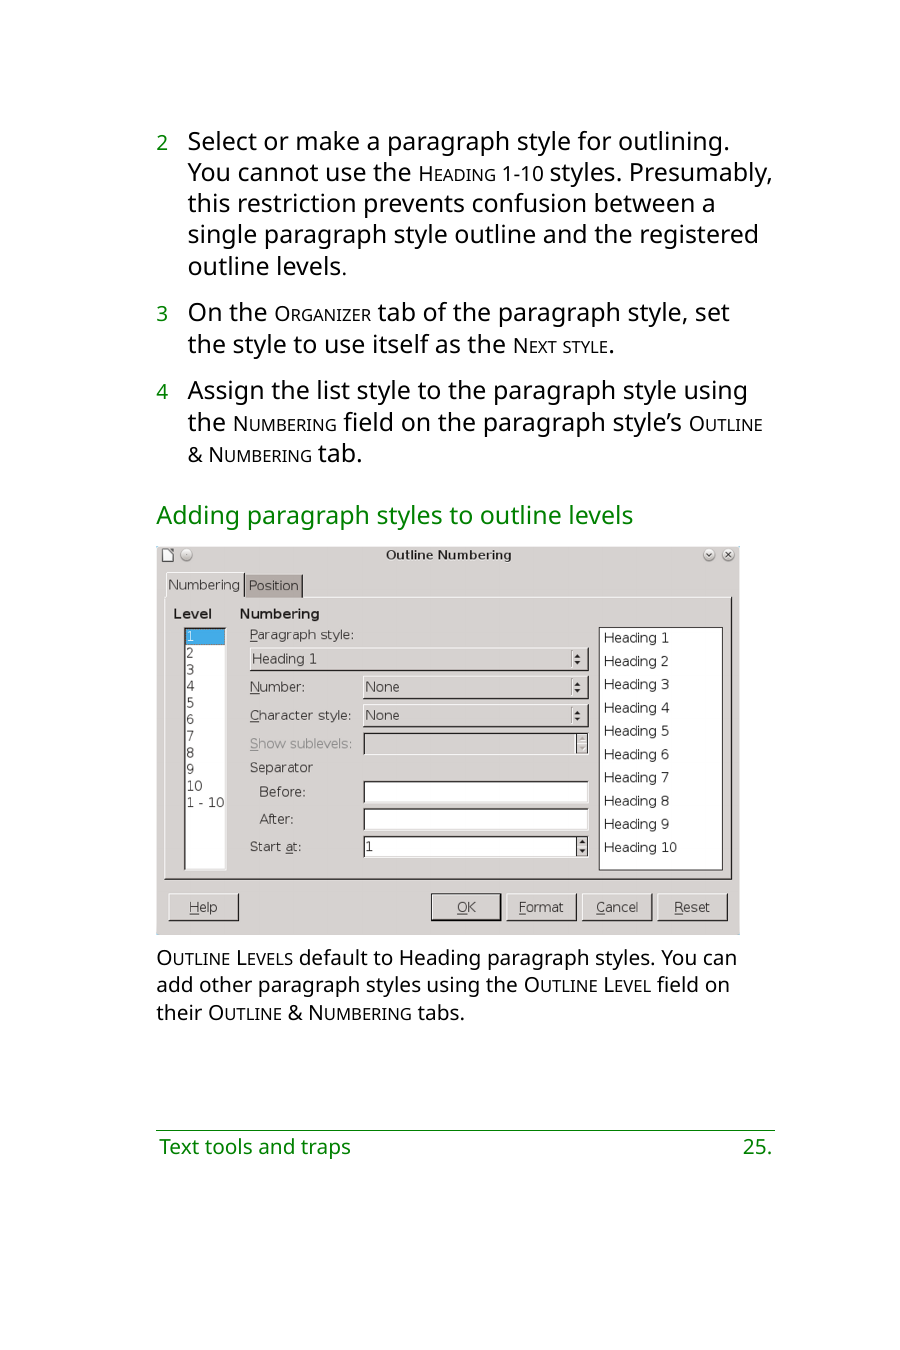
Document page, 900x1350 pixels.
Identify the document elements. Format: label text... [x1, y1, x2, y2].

picture [156, 546, 740, 935]
list On the Organizer tab of the paragraph style, set the style to use itself as the Next style. [156, 297, 775, 359]
list Select or make a paragraph style for outlining. You cannot use the Heading 1-10 styles. Presumably, this restriction prevents confusion between a single paragraph style outline and the registered outline levels. [156, 125, 775, 281]
list Assign the list style to the paragraph style using the Numbering field on the paragraph style’s Outline & Numbering tab. [156, 375, 775, 469]
table_header [156, 547, 775, 936]
subtitle Adding paragraph styles to outline levels [156, 500, 775, 531]
table_cell Outline Levels default to Heading paragraph styles. You can add other paragraph styles using the Outline Level field on their Outline & Numbering tabs. [156, 936, 775, 1025]
